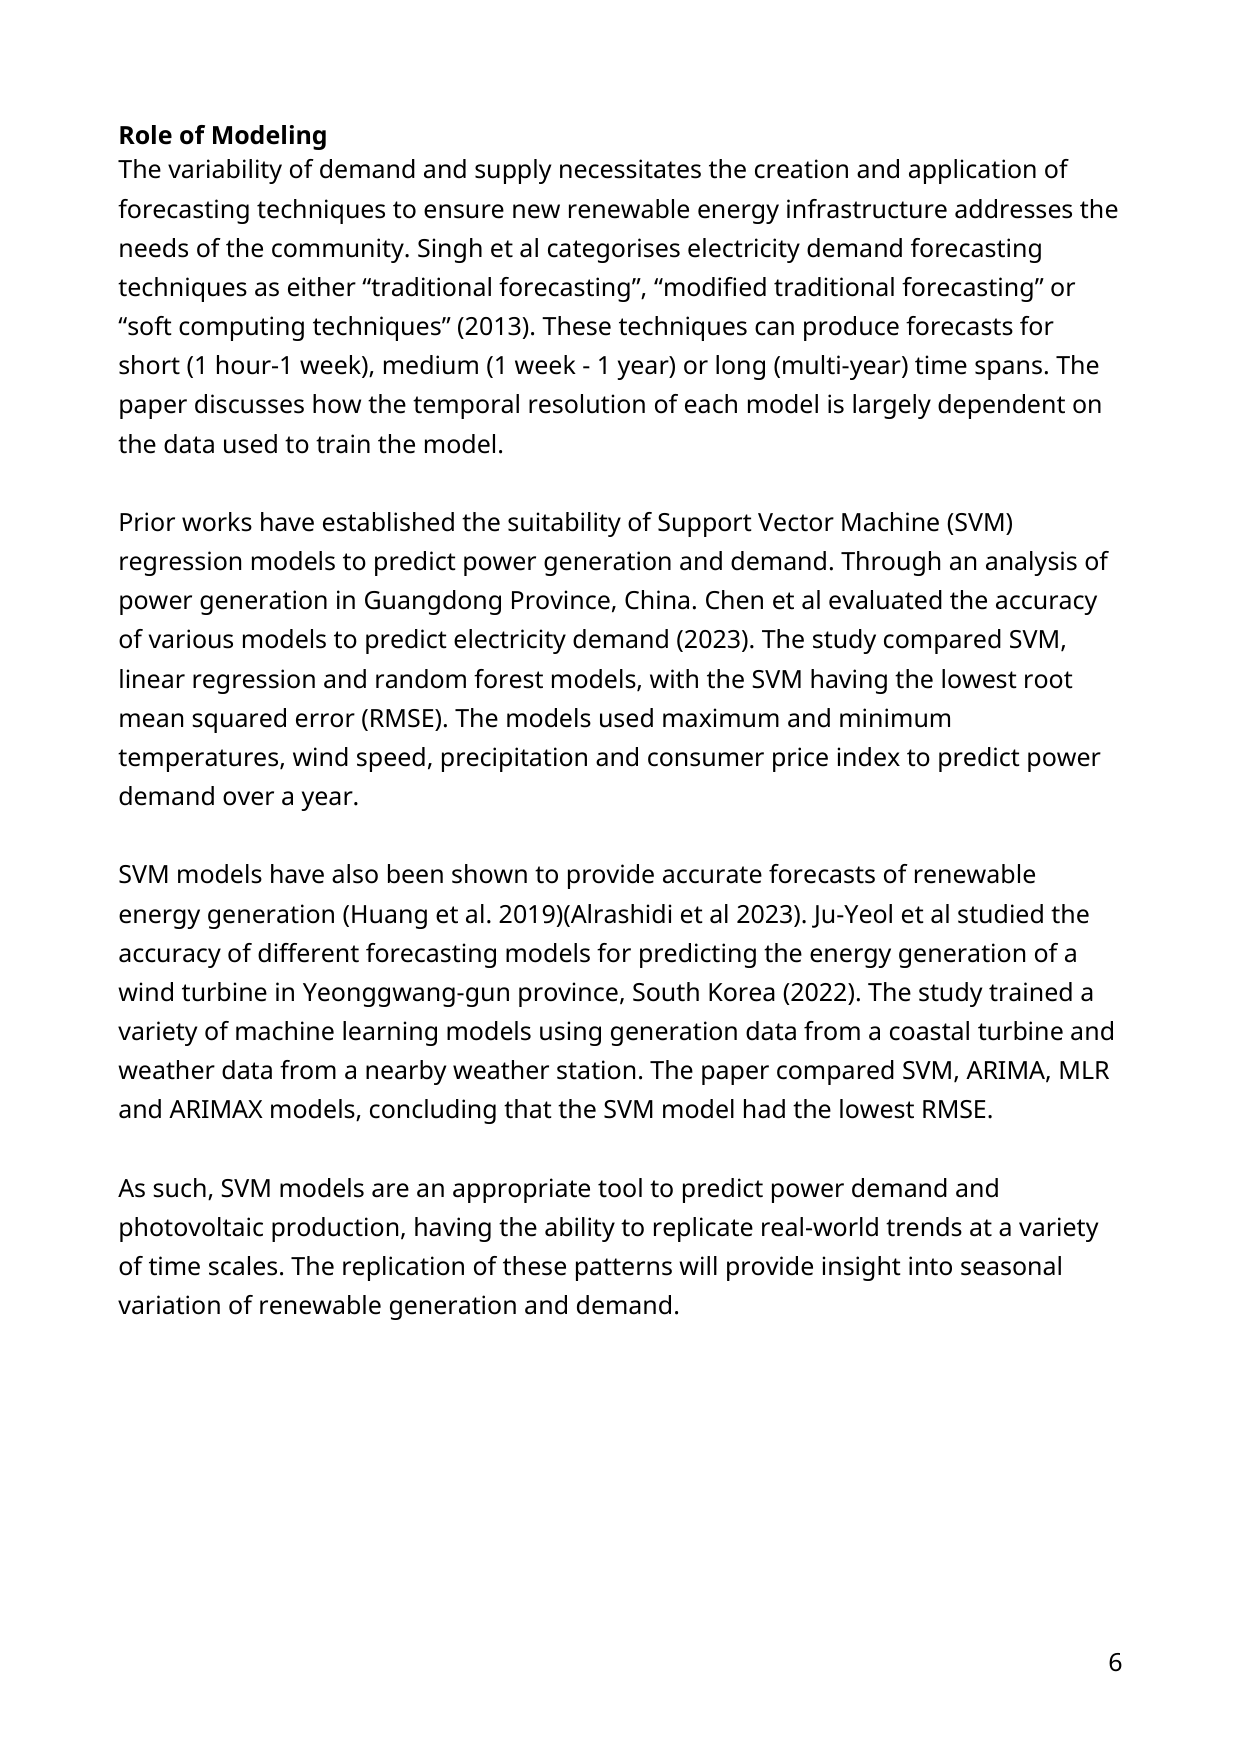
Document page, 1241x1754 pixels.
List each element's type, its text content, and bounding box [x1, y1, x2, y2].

text Prior works have established the suitability of Support Vector Machine (SVM) regression models to predict power generation and demand. Through an analysis of power generation in Guangdong Province, China. Chen et al evaluated the accuracy of various models to predict electricity demand (2023). The study compared SVM, linear regression and random forest models, with the SVM having the lowest root mean squared error (RMSE). The models used maximum and minimum temperatures, wind speed, precipitation and consumer price index to predict power demand over a year. [118, 504, 1122, 813]
text SVM models have also been shown to provide accurate forecasts of renewable energy generation (Huang et al. 2019)(Alrashidi et al 2023). Ju-Yeol et al studied the accuracy of different forecasting models for predicting the energy generation of a wind turbine in Yeonggwang-gun province, South Korea (2022). The study trained a variety of machine learning models using generation data from a coastal turbine and weather data from a nearby weather station. The paper compared SVM, ARIMA, MLR and ARIMAX models, concluding that the SVM model had the lowest RMSE. [118, 857, 1122, 1126]
text As such, SVM models are an appropriate tool to predict power demand and photovoltaic production, having the ability to replicate real-world trends at a variety of time scales. The replication of these patterns will provide insight into seasonal variation of renewable generation and demand. [118, 1170, 1122, 1322]
text The variability of demand and supply necessitates the creation and application of forecasting techniques to ensure new renewable energy infrastructure addresses the needs of the community. Singh et al categorises electricity demand forecasting techniques as either “traditional forecasting”, “modified traditional forecasting” or “soft computing techniques” (2013). These techniques can produce forecasts for short (1 hour-1 week), medium (1 week - 1 year) or long (multi-year) time spans. The paper discusses how the temporal resolution of each model is largely dependent on the data used to train the model. [118, 152, 1122, 460]
subtitle Role of Modeling [118, 118, 1122, 152]
